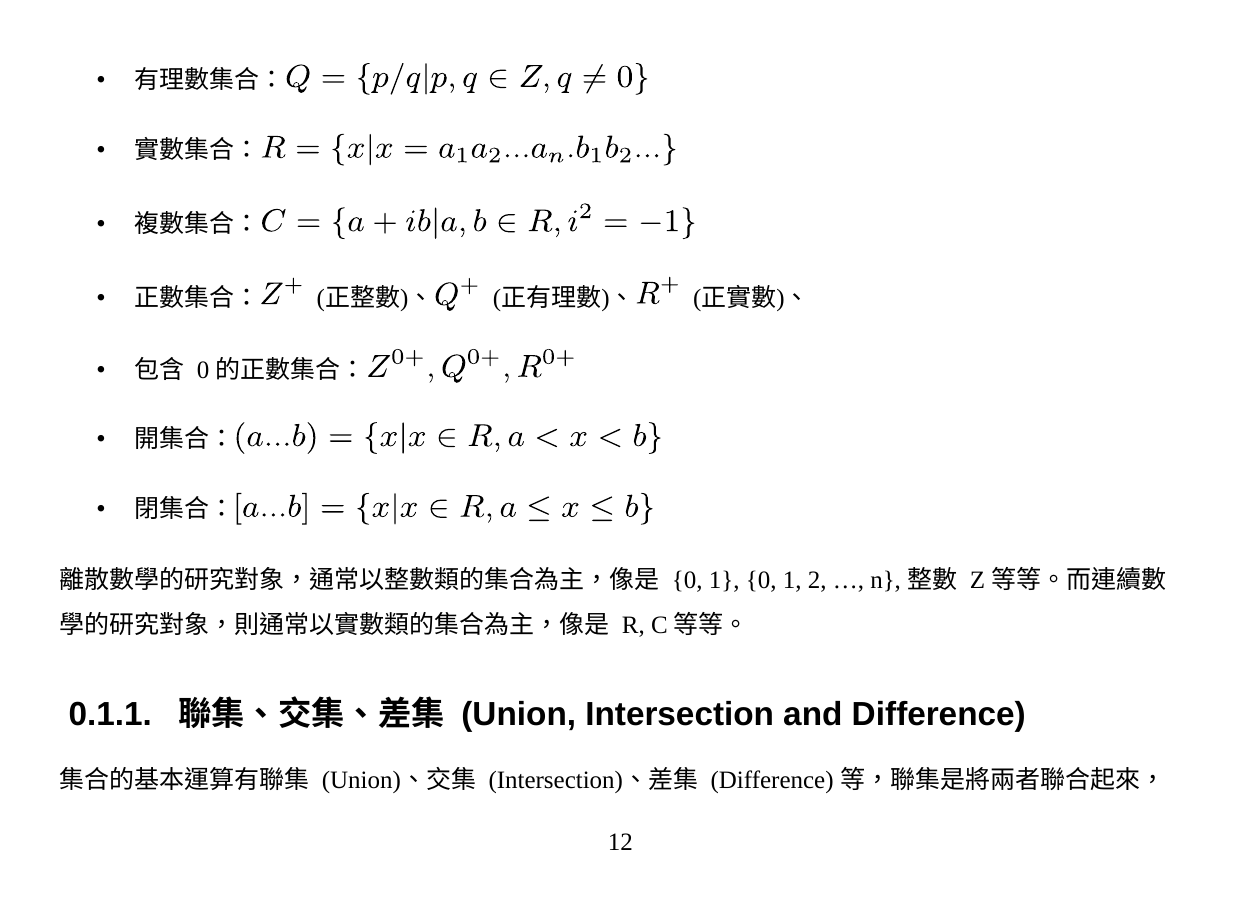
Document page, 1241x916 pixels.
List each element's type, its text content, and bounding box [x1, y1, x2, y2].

list 複數集合： [97, 201, 1181, 242]
list 開集合： [97, 418, 1181, 456]
list 正數集合： (正整數)、 (正有理數)、 (正實數)、 [97, 274, 1181, 314]
list 閉集合： [97, 489, 1181, 527]
subtitle 聯集、交集、差集 (Union, Intersection and Difference) [59, 687, 1181, 735]
list 包含 0 的正數集合： [97, 346, 1181, 386]
list 有理數集合： [97, 59, 1181, 97]
list 實數集合： [97, 130, 1181, 168]
text 離散數學的研究對象，通常以整數類的集合為主，像是 {0, 1}, {0, 1, 2, …, n}, 整數 Z 等等。而連續數學的研究對象，則通常以實數類的集合為主，像是 R, C 等等。 [59, 560, 1181, 641]
text 集合的基本運算有聯集 (Union)、交集 (Intersection)、差集 (Difference) 等，聯集是將兩者聯合起來， [59, 759, 1181, 796]
